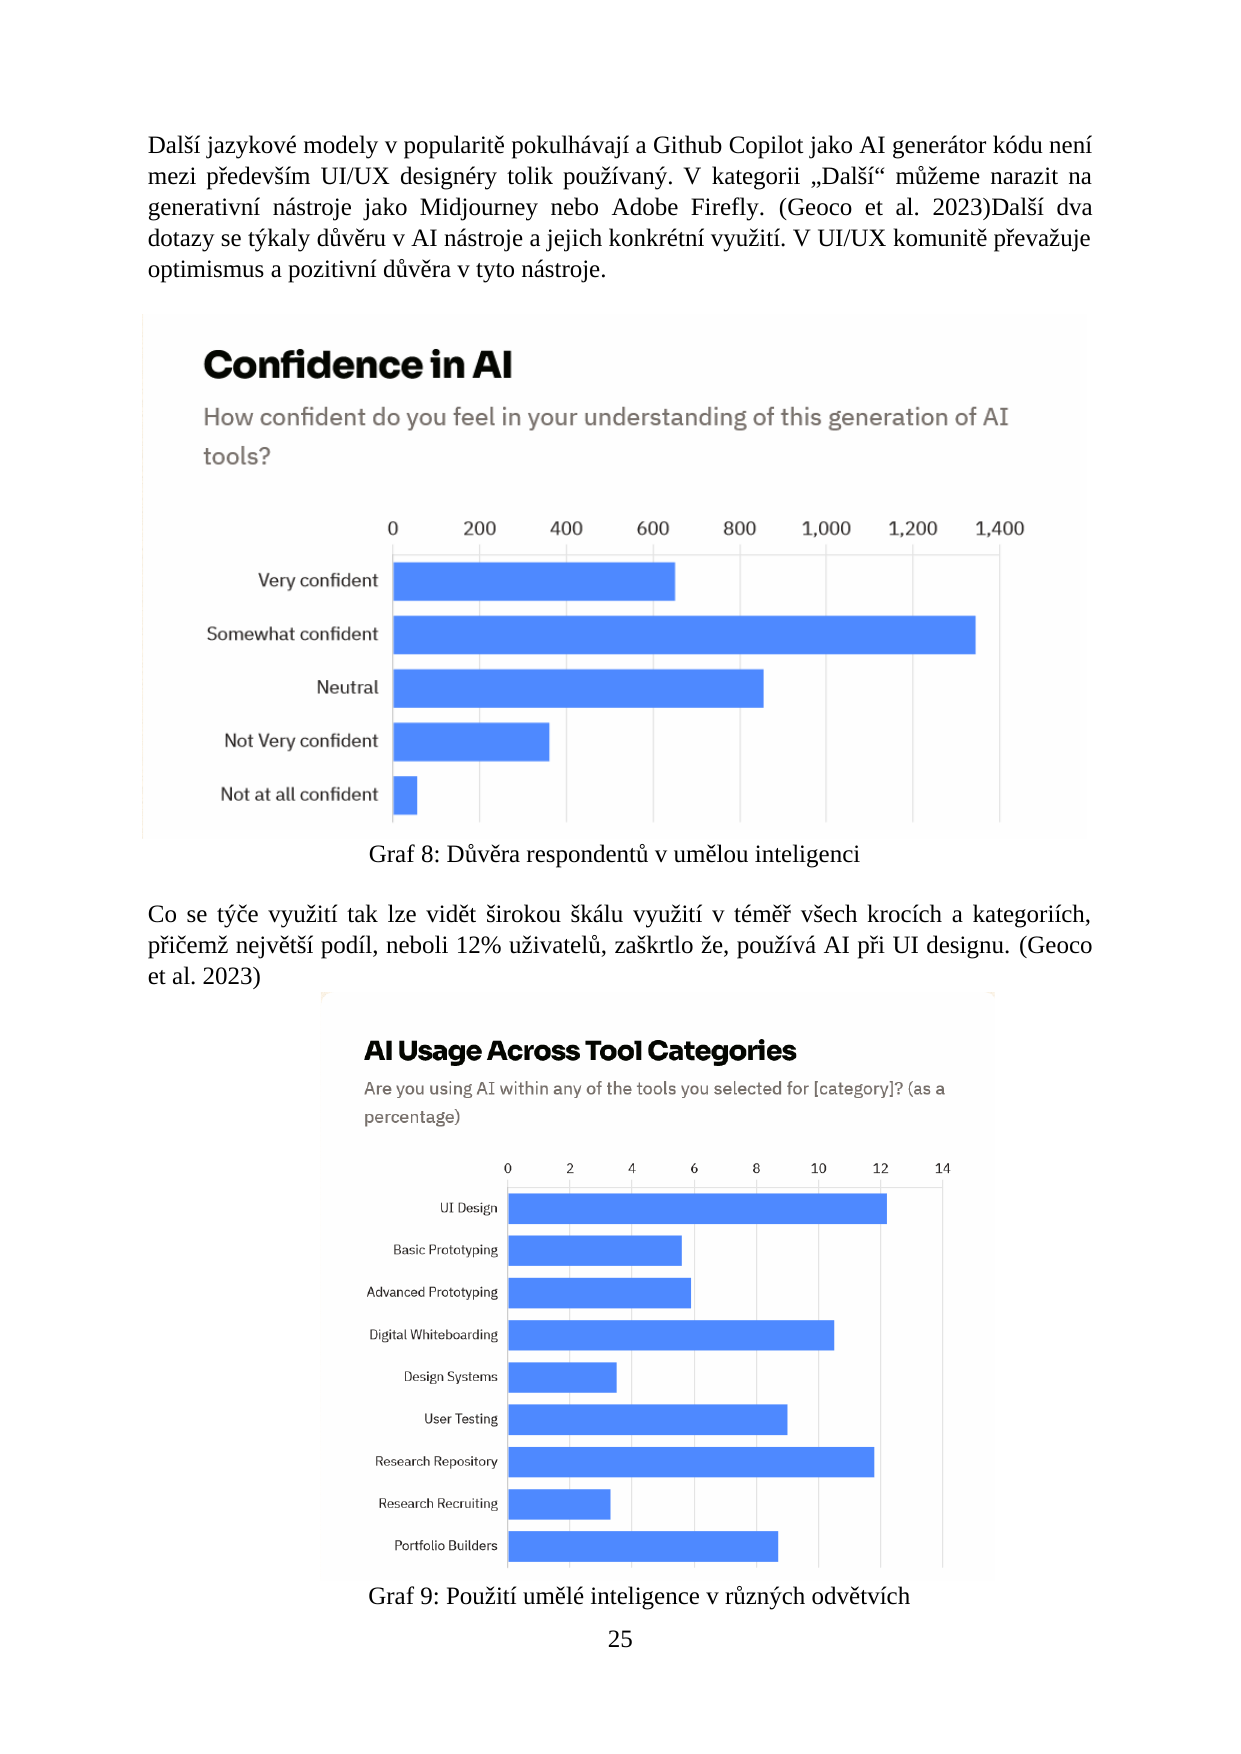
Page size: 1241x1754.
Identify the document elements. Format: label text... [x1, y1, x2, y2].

text [142, 868, 1087, 897]
picture [320, 992, 995, 1581]
picture [142, 314, 1087, 839]
text Co se týče využití tak lze vidět širokou škálu využití v téměř všech krocích a kategoriích, přičemž největší podíl, neboli 12% uživatelů, zaškrtlo že, používá AI při UI designu. (Geoco et al. 2023) [148, 302, 1092, 990]
text Graf 9: Použití umělé inteligence v různých odvětvích [330, 1581, 948, 1610]
text Další jazykové modely v popularitě pokulhávají a Github Copilot jako AI generátor kódu není mezi především UI/UX designéry tolik používaný. V kategorii „Další“ můžeme narazit na generativní nástroje jako Midjourney nebo Adobe Firefly. (Geoco et al. 2023)Další dva dotazy se týkaly důvěru v AI nástroje a jejich konkrétní využití. V UI/UX komunitě převažuje optimismus a pozitivní důvěra v tyto nástroje. [148, 130, 1092, 283]
text [142, 302, 1087, 311]
text Graf 8: Důvěra respondentů v umělou inteligenci [142, 839, 1087, 868]
